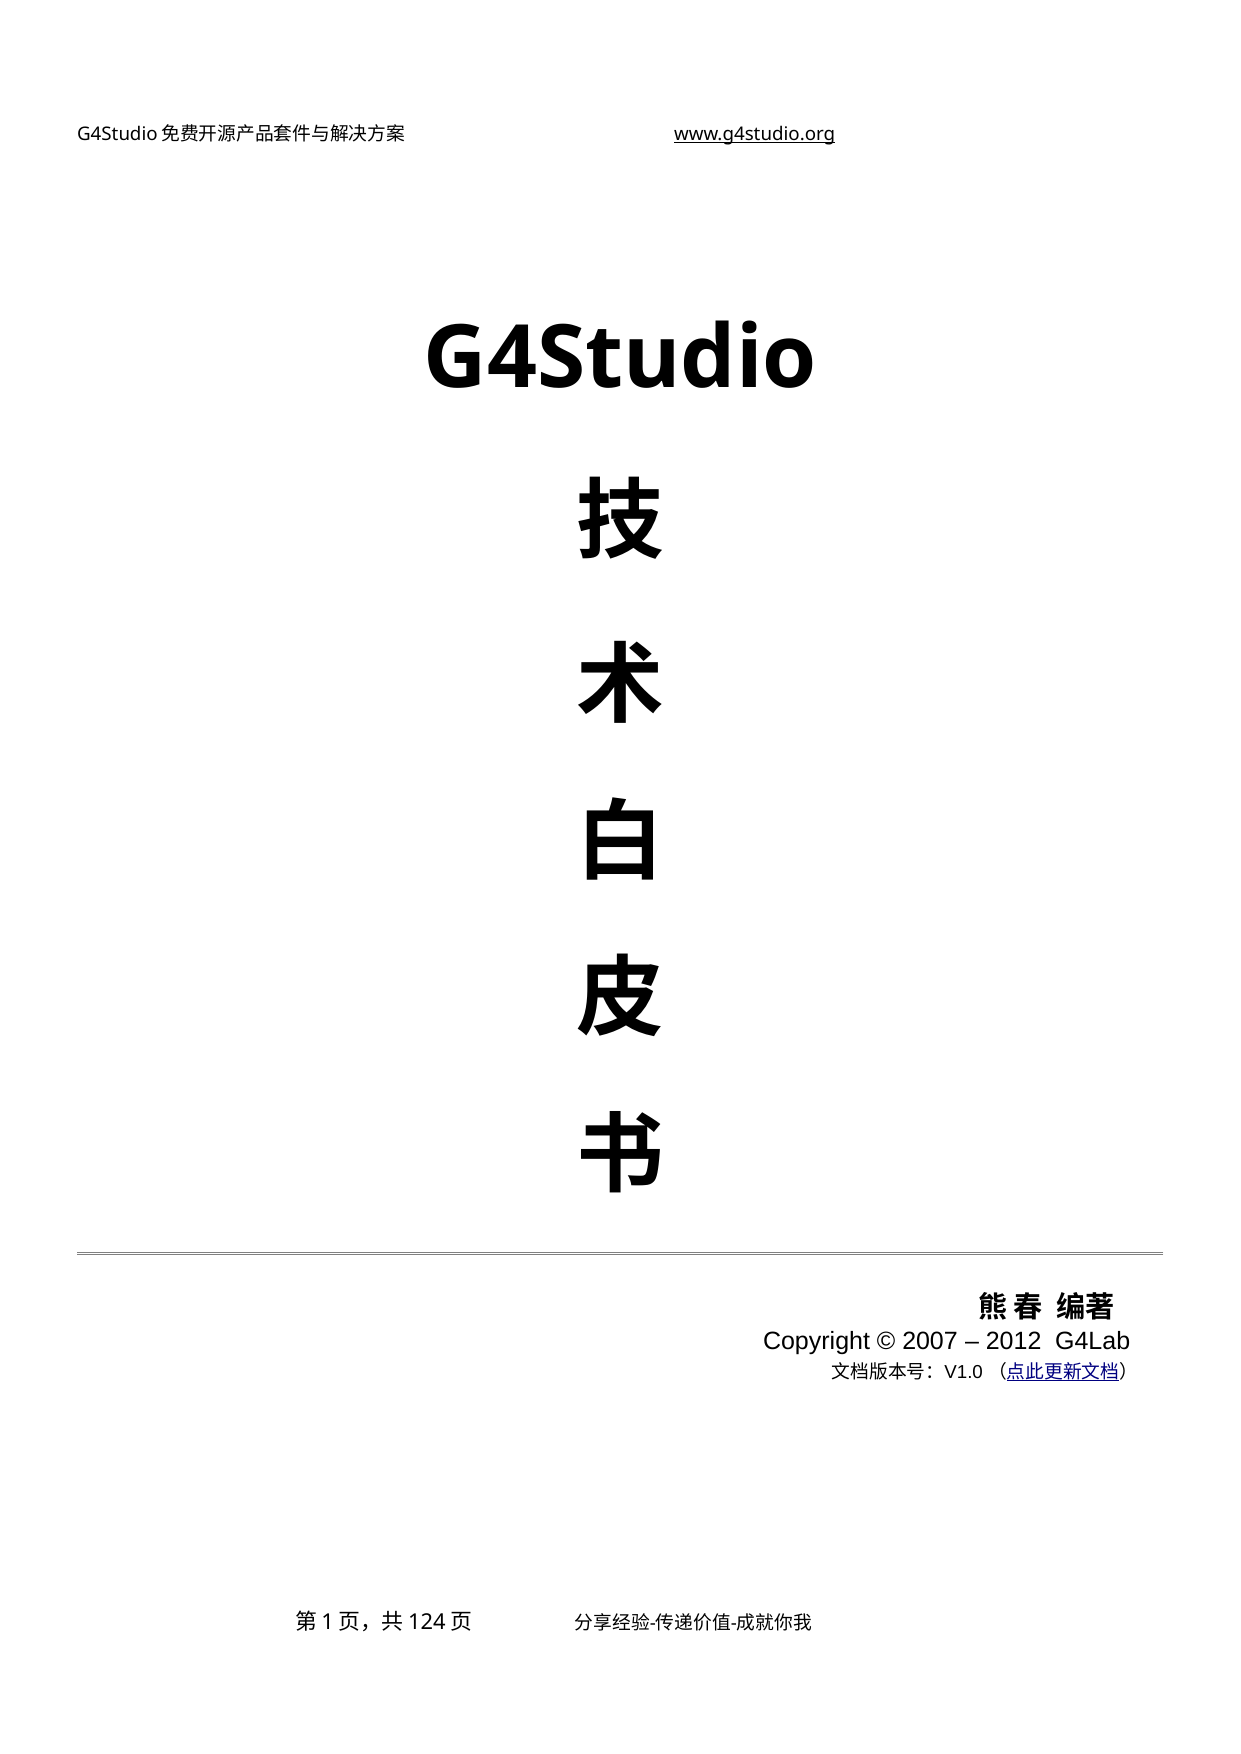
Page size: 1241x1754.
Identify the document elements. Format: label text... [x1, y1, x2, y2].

text Copyright © 2007 – 2012 G4Lab [77, 1326, 1163, 1355]
text 文档版本号：V1.0 （点此更新文档） [77, 1355, 1163, 1384]
subtitle 书 [77, 1092, 1163, 1211]
subtitle 术 [77, 614, 1163, 741]
subtitle 皮 [77, 935, 1163, 1054]
subtitle 白 [77, 778, 1163, 898]
text 熊 春 编著 [77, 1284, 1163, 1326]
subtitle G4Studio [77, 293, 1163, 413]
subtitle 技 [77, 450, 1163, 577]
